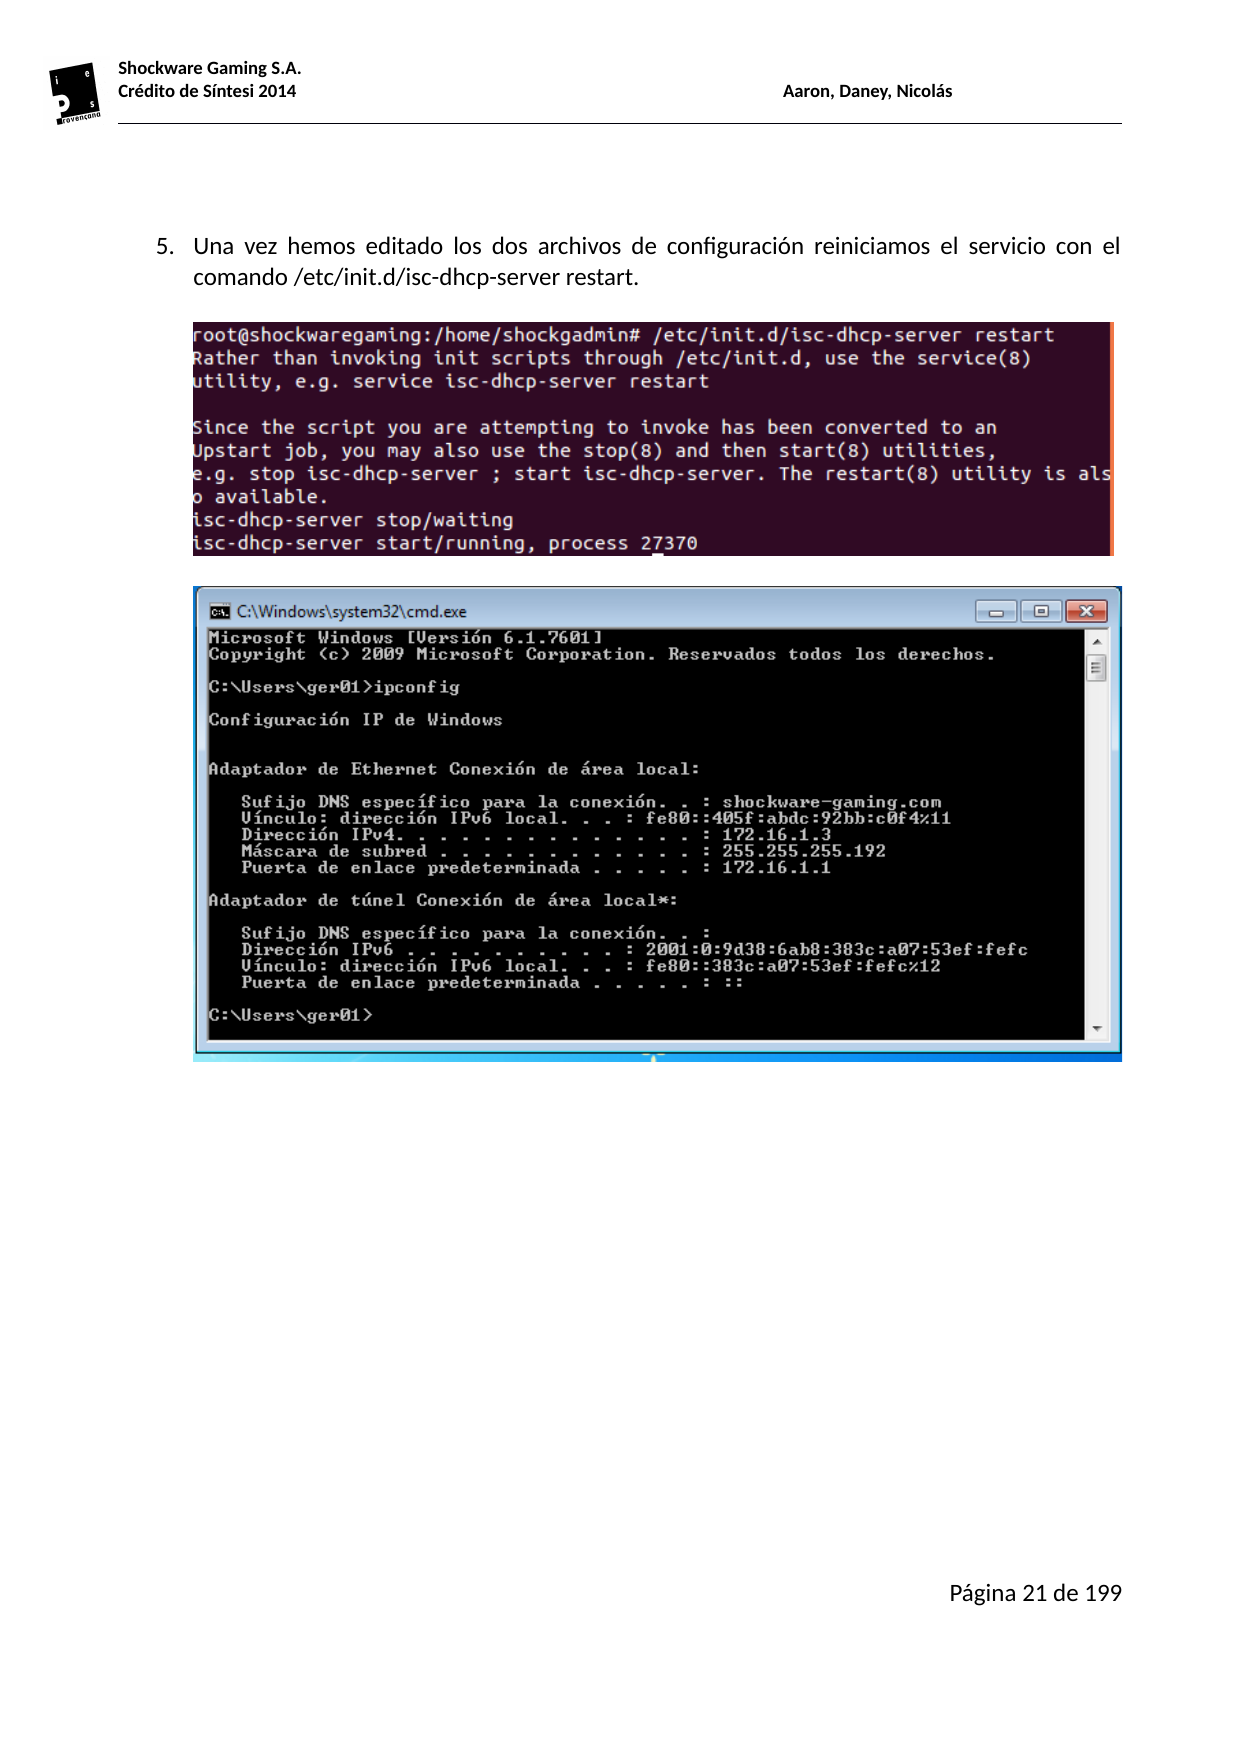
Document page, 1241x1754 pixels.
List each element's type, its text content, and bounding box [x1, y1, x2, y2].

list Una vez hemos editado los dos archivos de configuración reiniciamos el servicio con el comando /etc/init.d/isc-dhcp-server restart. [156, 230, 1122, 291]
picture [43, 56, 110, 130]
picture [193, 322, 1114, 556]
picture [193, 586, 1123, 1062]
